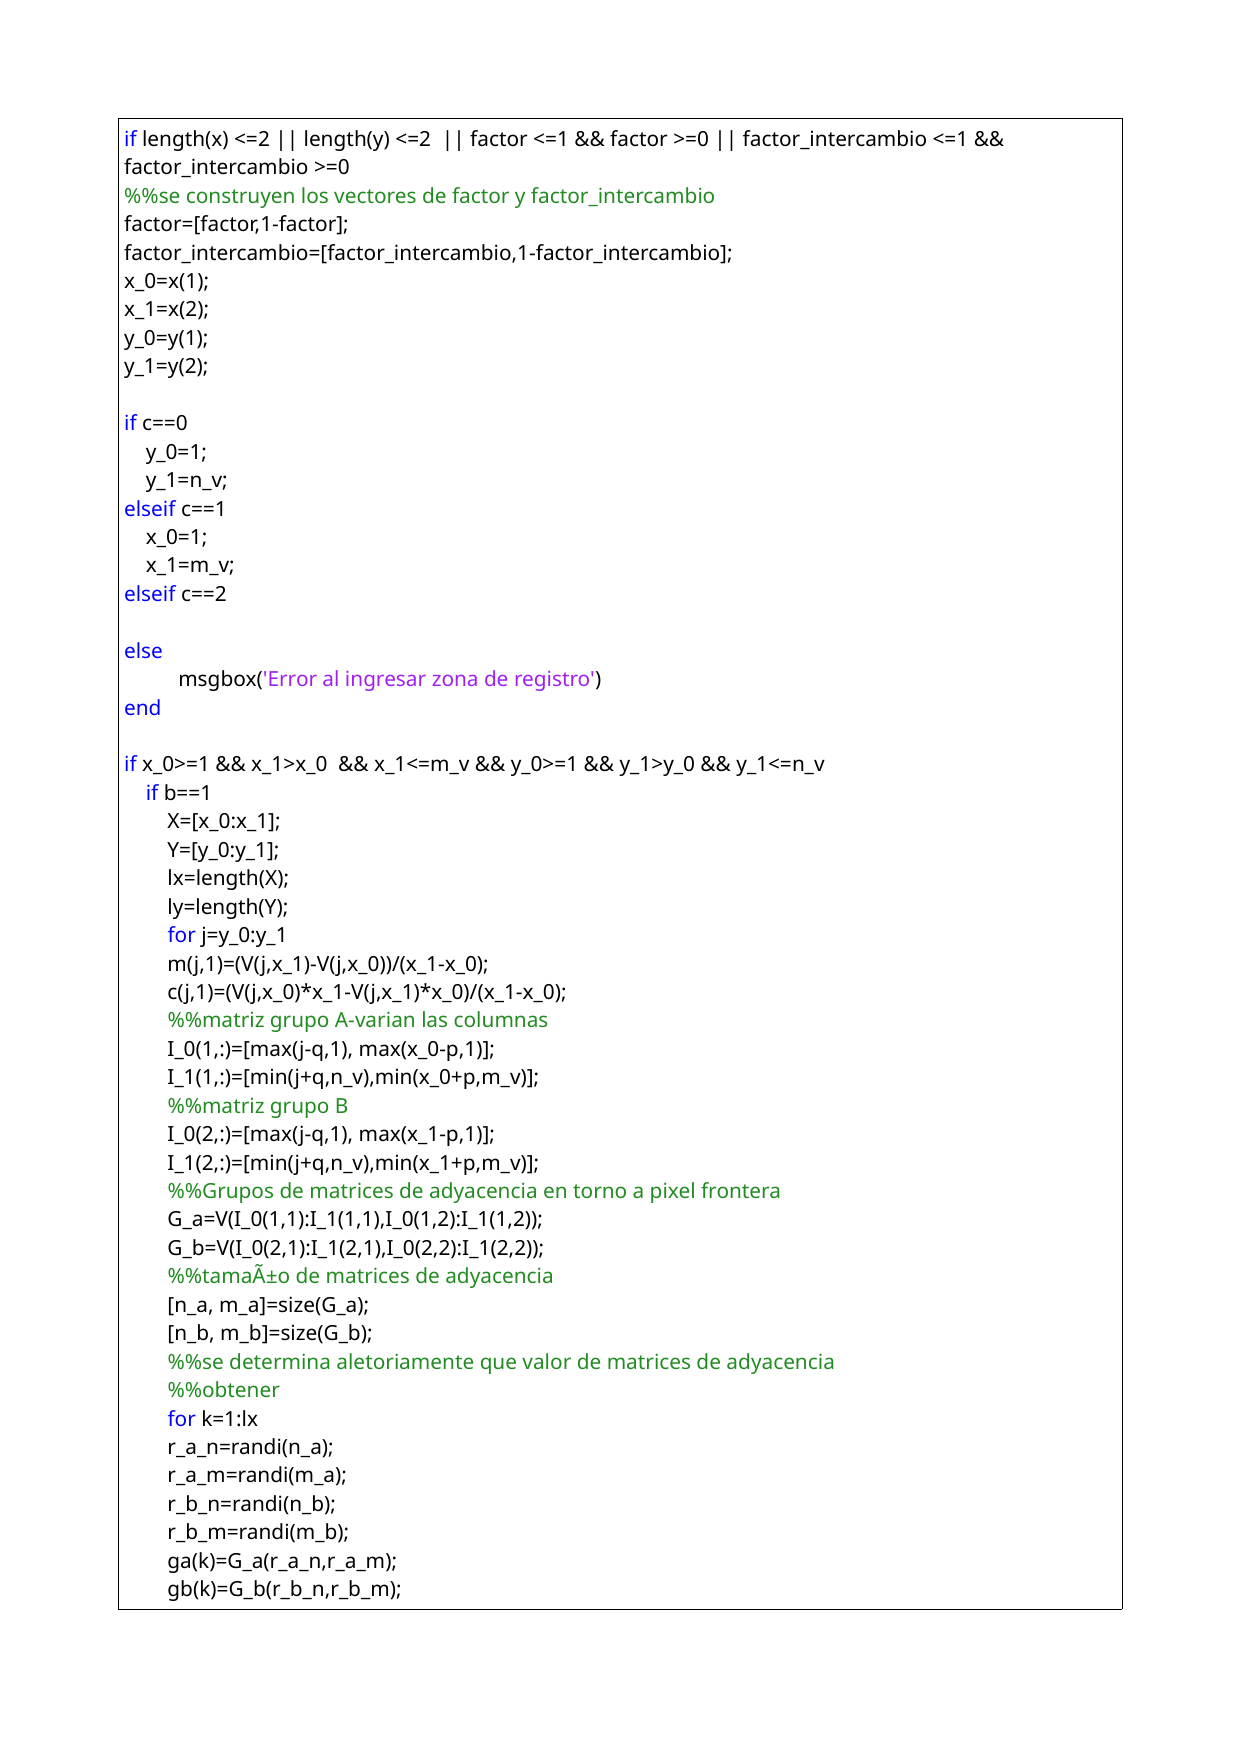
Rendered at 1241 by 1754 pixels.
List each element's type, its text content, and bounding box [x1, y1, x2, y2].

table_cell if length(x) <=2 || length(y) <=2 || factor <=1 && factor >=0 || factor_intercambio <=1 && factor_intercambio >=0 %%se construyen los vectores de factor y factor_intercambio factor=[factor,1-factor]; factor_intercambio=[factor_intercambio,1-factor_intercambio]; x_0=x(1); x_1=x(2); y_0=y(1); y_1=y(2); if c==0 y_0=1; y_1=n_v; elseif c==1 x_0=1; x_1=m_v; elseif c==2 else msgbox('Error al ingresar zona de registro') end if x_0>=1 && x_1>x_0 && x_1<=m_v && y_0>=1 && y_1>y_0 && y_1<=n_v if b==1 X=[x_0:x_1]; Y=[y_0:y_1]; lx=length(X); ly=length(Y); for j=y_0:y_1 m(j,1)=(V(j,x_1)-V(j,x_0))/(x_1-x_0); c(j,1)=(V(j,x_0)*x_1-V(j,x_1)*x_0)/(x_1-x_0); %%matriz grupo A-varian las columnas I_0(1,:)=[max(j-q,1), max(x_0-p,1)]; I_1(1,:)=[min(j+q,n_v),min(x_0+p,m_v)]; %%matriz grupo B I_0(2,:)=[max(j-q,1), max(x_1-p,1)]; I_1(2,:)=[min(j+q,n_v),min(x_1+p,m_v)]; %%Grupos de matrices de adyacencia en torno a pixel frontera G_a=V(I_0(1,1):I_1(1,1),I_0(1,2):I_1(1,2)); G_b=V(I_0(2,1):I_1(2,1),I_0(2,2):I_1(2,2)); %%tamaÃ±o de matrices de adyacencia [n_a, m_a]=size(G_a); [n_b, m_b]=size(G_b); %%se determina aletoriamente que valor de matrices de adyacencia %%obtener for k=1:lx r_a_n=randi(n_a); r_a_m=randi(m_a); r_b_n=randi(n_b); r_b_m=randi(m_b); ga(k)=G_a(r_a_n,r_a_m); gb(k)=G_b(r_b_n,r_b_m); [119, 119, 1122, 1608]
